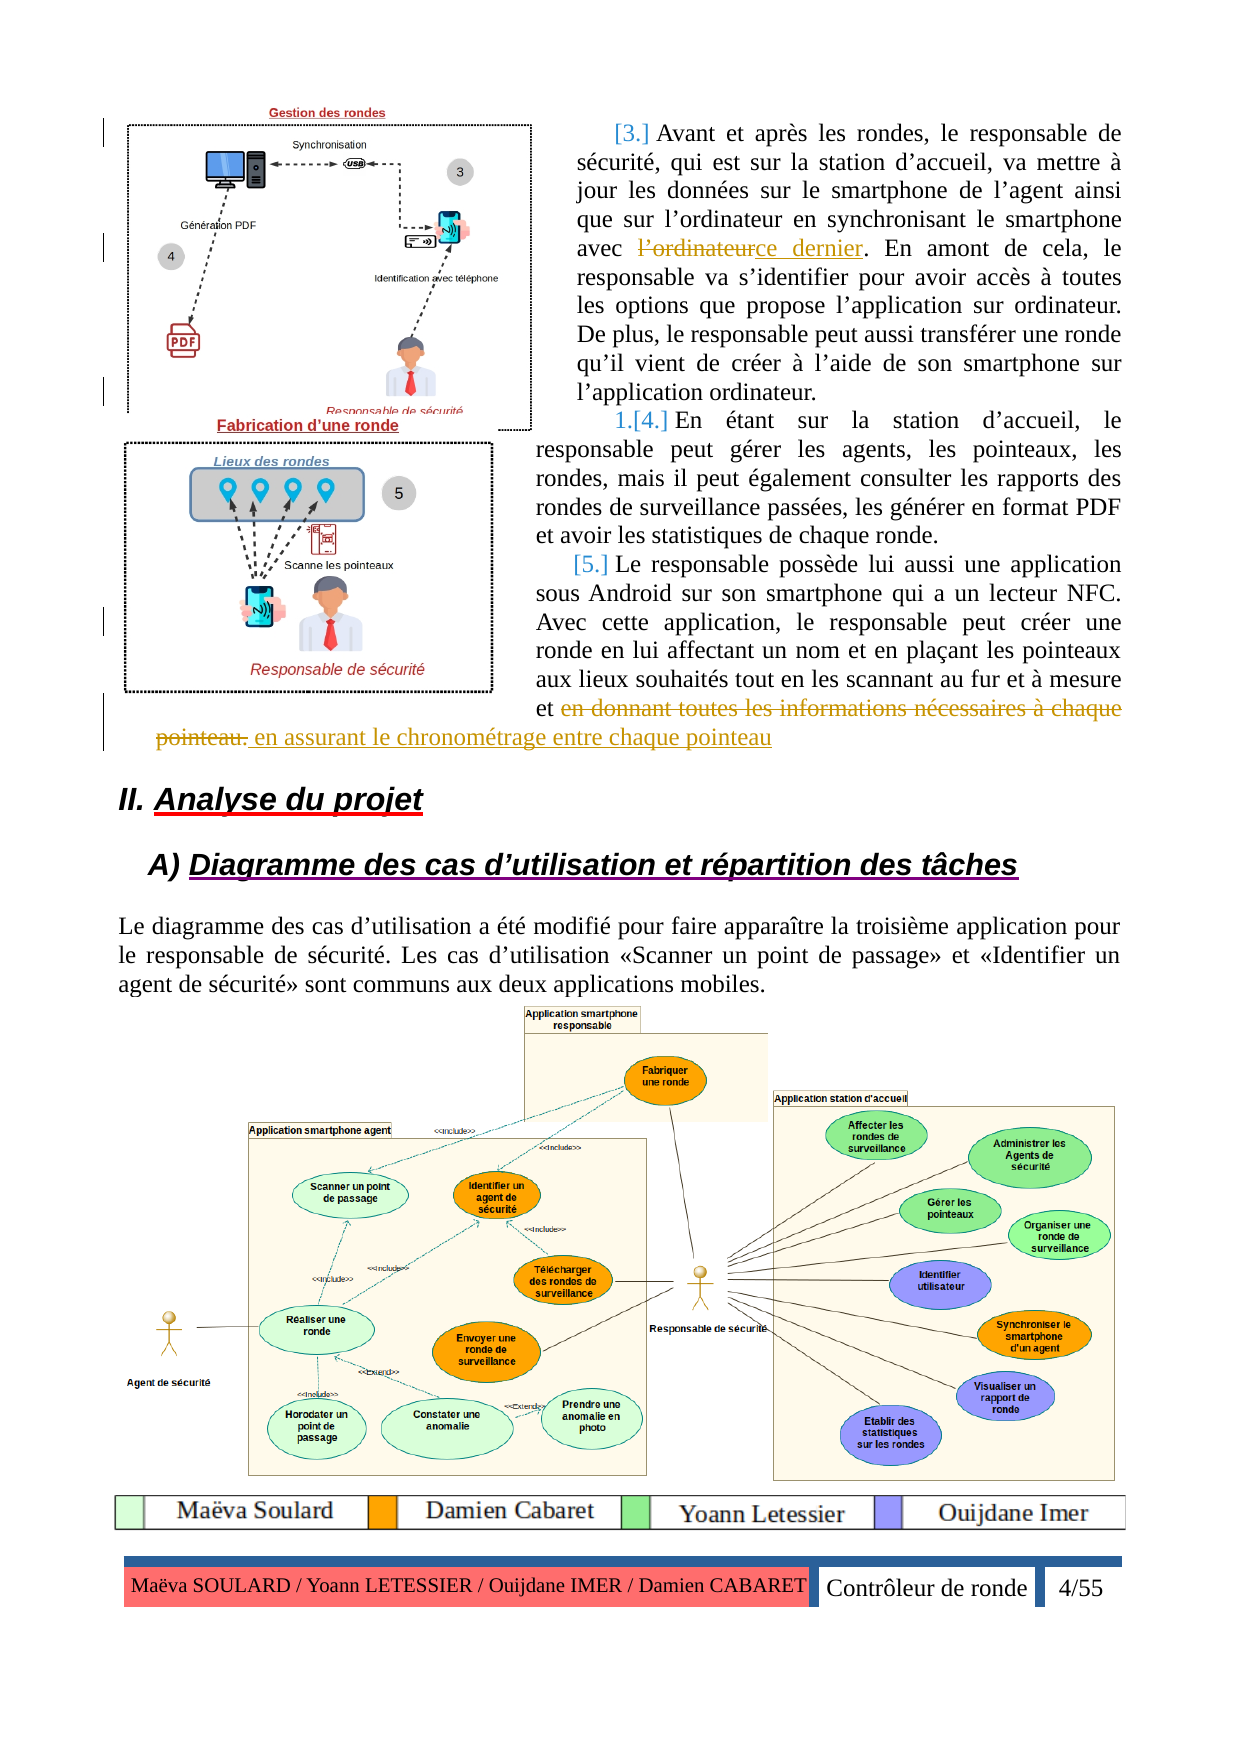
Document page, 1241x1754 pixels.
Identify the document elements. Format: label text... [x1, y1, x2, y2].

picture [458, 414, 498, 481]
picture [117, 104, 165, 433]
subtitle Diagramme des cas d’utilisation et répartition des tâches [118, 846, 1122, 882]
list Le responsable possède lui aussi une application sous Android sur son smartphone qui a un lecteur NFC. Avec cette application, le responsable peut créer une ronde en lui affectant un nom et en plaçant les pointeaux aux lieux souhaités tout en les scannant au fur et à mesure et en assurant le chronométrage entre chaque pointeau [156, 549, 1122, 751]
list En étant sur la station d’accueil, le responsable peut gérer les agents, les pointeaux, les rondes, mais il peut également consulter les rapports des rondes de surveillance passées, les générer en format PDF et avoir les statistiques de chaque ronde. [156, 406, 1122, 549]
list Avant et après les rondes, le responsable de sécurité, qui est sur la station d’accueil, va mettre à jour les données sur le smartphone de l’agent ainsi que sur l’ordinateur en synchronisant le smartphone avec ce dernier. En amont de cela, le responsable va s’identifier pour avoir accès à toutes les options que propose l’application sur ordinateur. De plus, le responsable peut aussi transférer une ronde qu’il vient de créer à l’aide de son smartphone sur l’application ordinateur. [165, 118, 1122, 406]
text Le diagramme des cas d’utilisation a été modifié pour faire apparaître la troisième application pour le responsable de sécurité. Les cas d’utilisation «Scanner un point de passage» et «Identifier un agent de sécurité» sont communs aux deux applications mobiles. [118, 911, 1122, 997]
picture [108, 1495, 1126, 1534]
subtitle Analyse du projet [118, 780, 1122, 817]
picture [118, 997, 1123, 1489]
